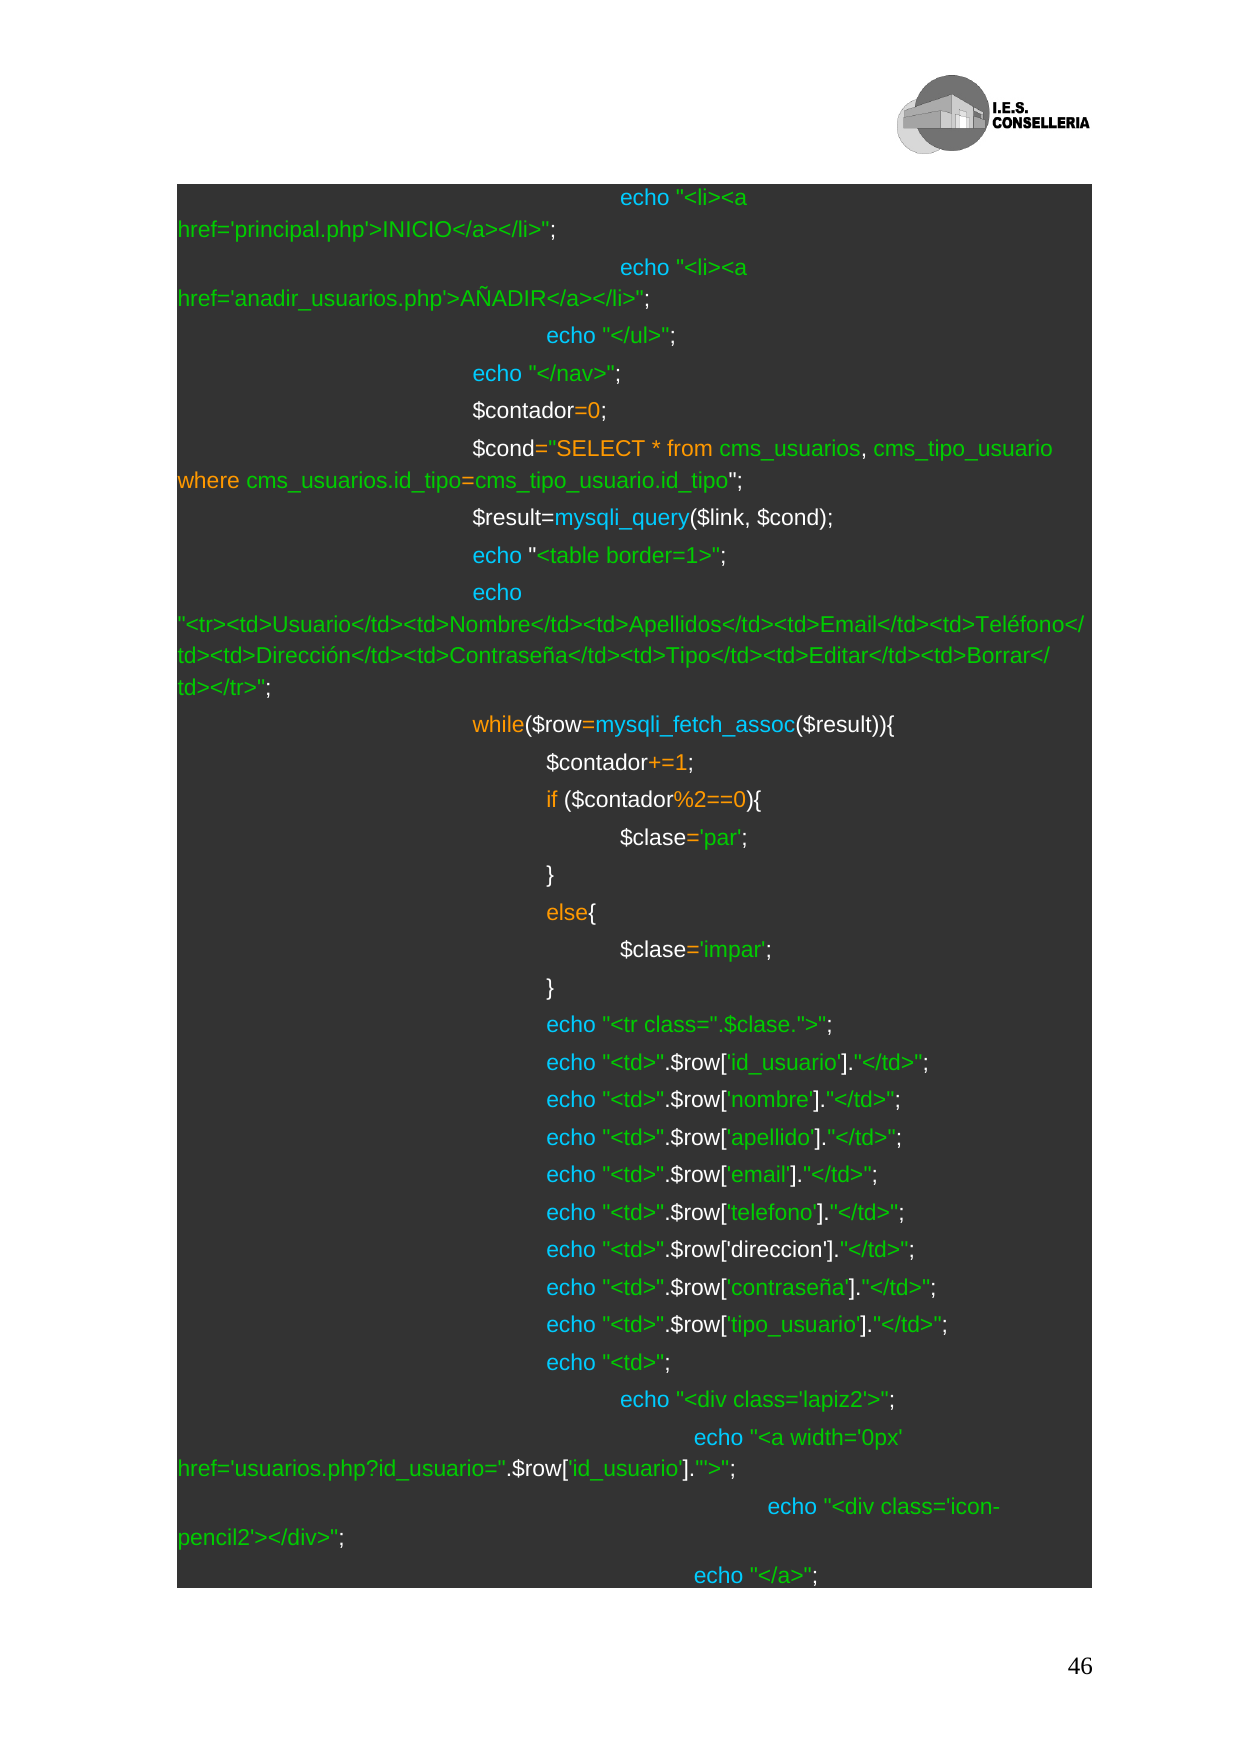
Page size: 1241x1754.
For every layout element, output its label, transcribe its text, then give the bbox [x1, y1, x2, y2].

text echo "<tr><td>Usuario</td><td>Nombre</td><td>Apellidos</td><td>Email</td><td>Teléfono</td><td>Dirección</td><td>Contraseña</td><td>Tipo</td><td>Editar</td><td>Borrar</td></tr>"; [177, 579, 1092, 700]
text echo "<td>"; [177, 1349, 1092, 1375]
text echo "</ul>"; [177, 322, 1092, 349]
text else{ [177, 899, 1092, 925]
text echo "<table border=1>"; [177, 542, 1092, 568]
text if ($contador%2==0){ [177, 786, 1092, 813]
text echo "<li><a href='principal.php'>INICIO</a></li>"; [177, 184, 1092, 242]
text $clase='par'; [177, 824, 1092, 850]
text $contador+=1; [177, 749, 1092, 775]
text echo "<td>".$row['tipo_usuario']."</td>"; [177, 1311, 1092, 1338]
text } [177, 861, 1092, 888]
text echo "<li><a href='anadir_usuarios.php'>AÑADIR</a></li>"; [177, 253, 1092, 311]
text echo "<td>".$row['direccion']."</td>"; [177, 1236, 1092, 1263]
text echo "<a width='0px' href='usuarios.php?id_usuario=".$row['id_usuario']."'>"; [177, 1424, 1092, 1482]
text echo "<td>".$row['id_usuario']."</td>"; [177, 1049, 1092, 1075]
text echo "</a>"; [177, 1562, 1092, 1588]
text $contador=0; [177, 397, 1092, 424]
text echo "<td>".$row['contraseña']."</td>"; [177, 1274, 1092, 1300]
text echo "<td>".$row['nombre']."</td>"; [177, 1086, 1092, 1113]
text echo "<tr class=".$clase.">"; [177, 1011, 1092, 1038]
text while($row=mysqli_fetch_assoc($result)){ [177, 711, 1092, 738]
text echo "<div class='lapiz2'>"; [177, 1386, 1092, 1413]
text echo "</nav>"; [177, 360, 1092, 386]
text echo "<td>".$row['email']."</td>"; [177, 1161, 1092, 1188]
text echo "<div class='icon-pencil2'></div>"; [177, 1493, 1092, 1551]
picture [894, 73, 1093, 155]
text } [177, 974, 1092, 1000]
text echo "<td>".$row['telefono']."</td>"; [177, 1199, 1092, 1225]
text $result=mysqli_query($link, $cond); [177, 504, 1092, 530]
text $clase='impar'; [177, 936, 1092, 963]
text $cond="SELECT * from cms_usuarios, cms_tipo_usuario where cms_usuarios.id_tipo=cms_tipo_usuario.id_tipo"; [177, 435, 1092, 493]
text echo "<td>".$row['apellido']."</td>"; [177, 1124, 1092, 1150]
